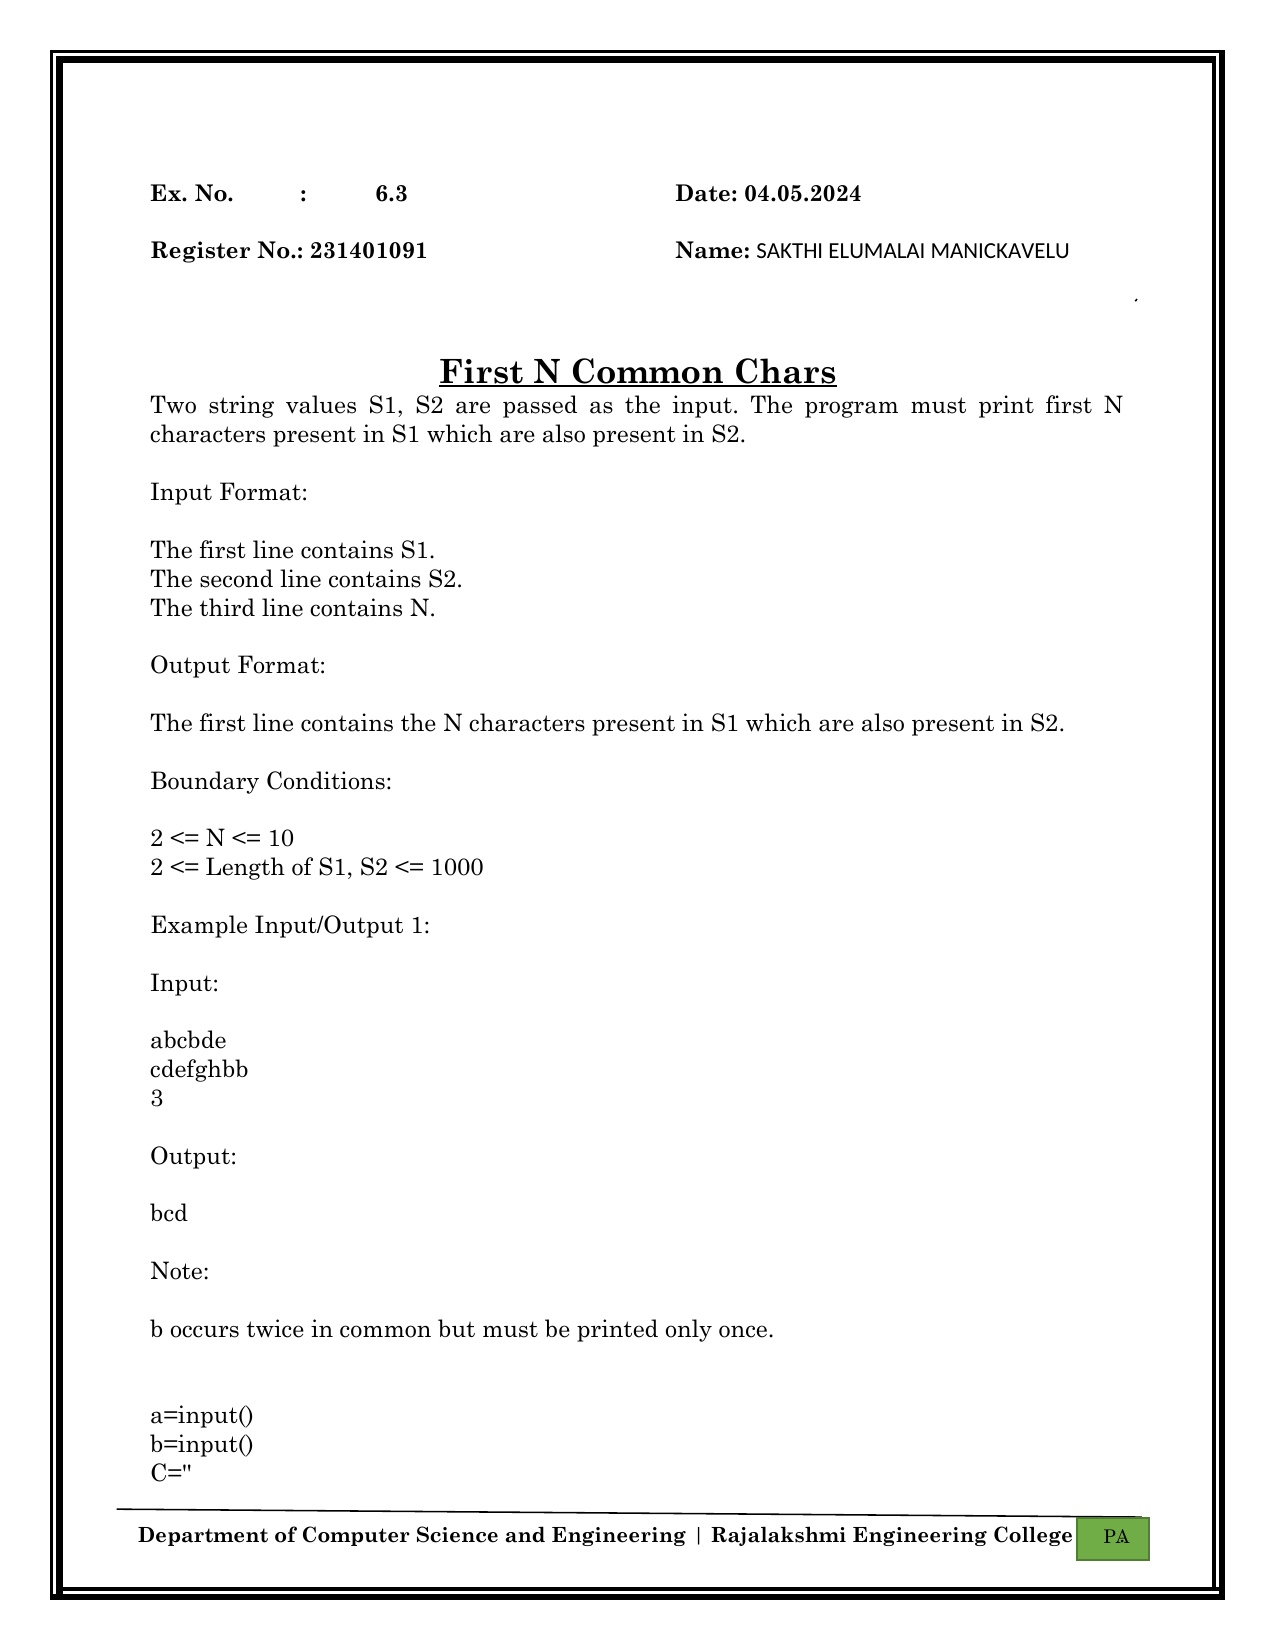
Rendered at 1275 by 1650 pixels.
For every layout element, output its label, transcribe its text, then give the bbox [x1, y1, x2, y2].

text The second line contains S2. [150, 563, 1125, 592]
text Output Format: [150, 650, 1125, 679]
text Ex. No. : 6.3 Date: 04.05.2024 [150, 179, 1125, 207]
text Example Input/Output 1: [150, 910, 1125, 938]
text Input Format: [150, 477, 1125, 506]
text 3 [150, 1083, 1125, 1112]
text The third line contains N. [150, 592, 1125, 621]
text Input: [150, 967, 1125, 996]
text b occurs twice in common but must be printed only once. [150, 1314, 1125, 1342]
text C='' [150, 1458, 1125, 1487]
text The first line contains the N characters present in S1 which are also present in S2. [150, 708, 1125, 737]
text bcd [150, 1198, 1125, 1227]
text Output: [150, 1141, 1125, 1169]
text a=input() [150, 1400, 1125, 1429]
text cdefghbb [150, 1054, 1125, 1083]
text Boundary Conditions: [150, 765, 1125, 794]
text First N Common Chars [150, 350, 1125, 390]
text 2 <= Length of S1, S2 <= 1000 [150, 852, 1125, 881]
text Two string values S1, S2 are passed as the input. The program must print first N characters present in S1 which are also present in S2. [150, 390, 1125, 448]
text abcbde [150, 1025, 1125, 1054]
text 2 <= N <= 10 [150, 823, 1125, 852]
text Register No.: 231401091 Name: SAKTHI ELUMALAI MANICKAVELU [150, 236, 1125, 264]
text Note: [150, 1256, 1125, 1285]
text b=input() [150, 1429, 1125, 1458]
text The first line contains S1. [150, 534, 1125, 563]
